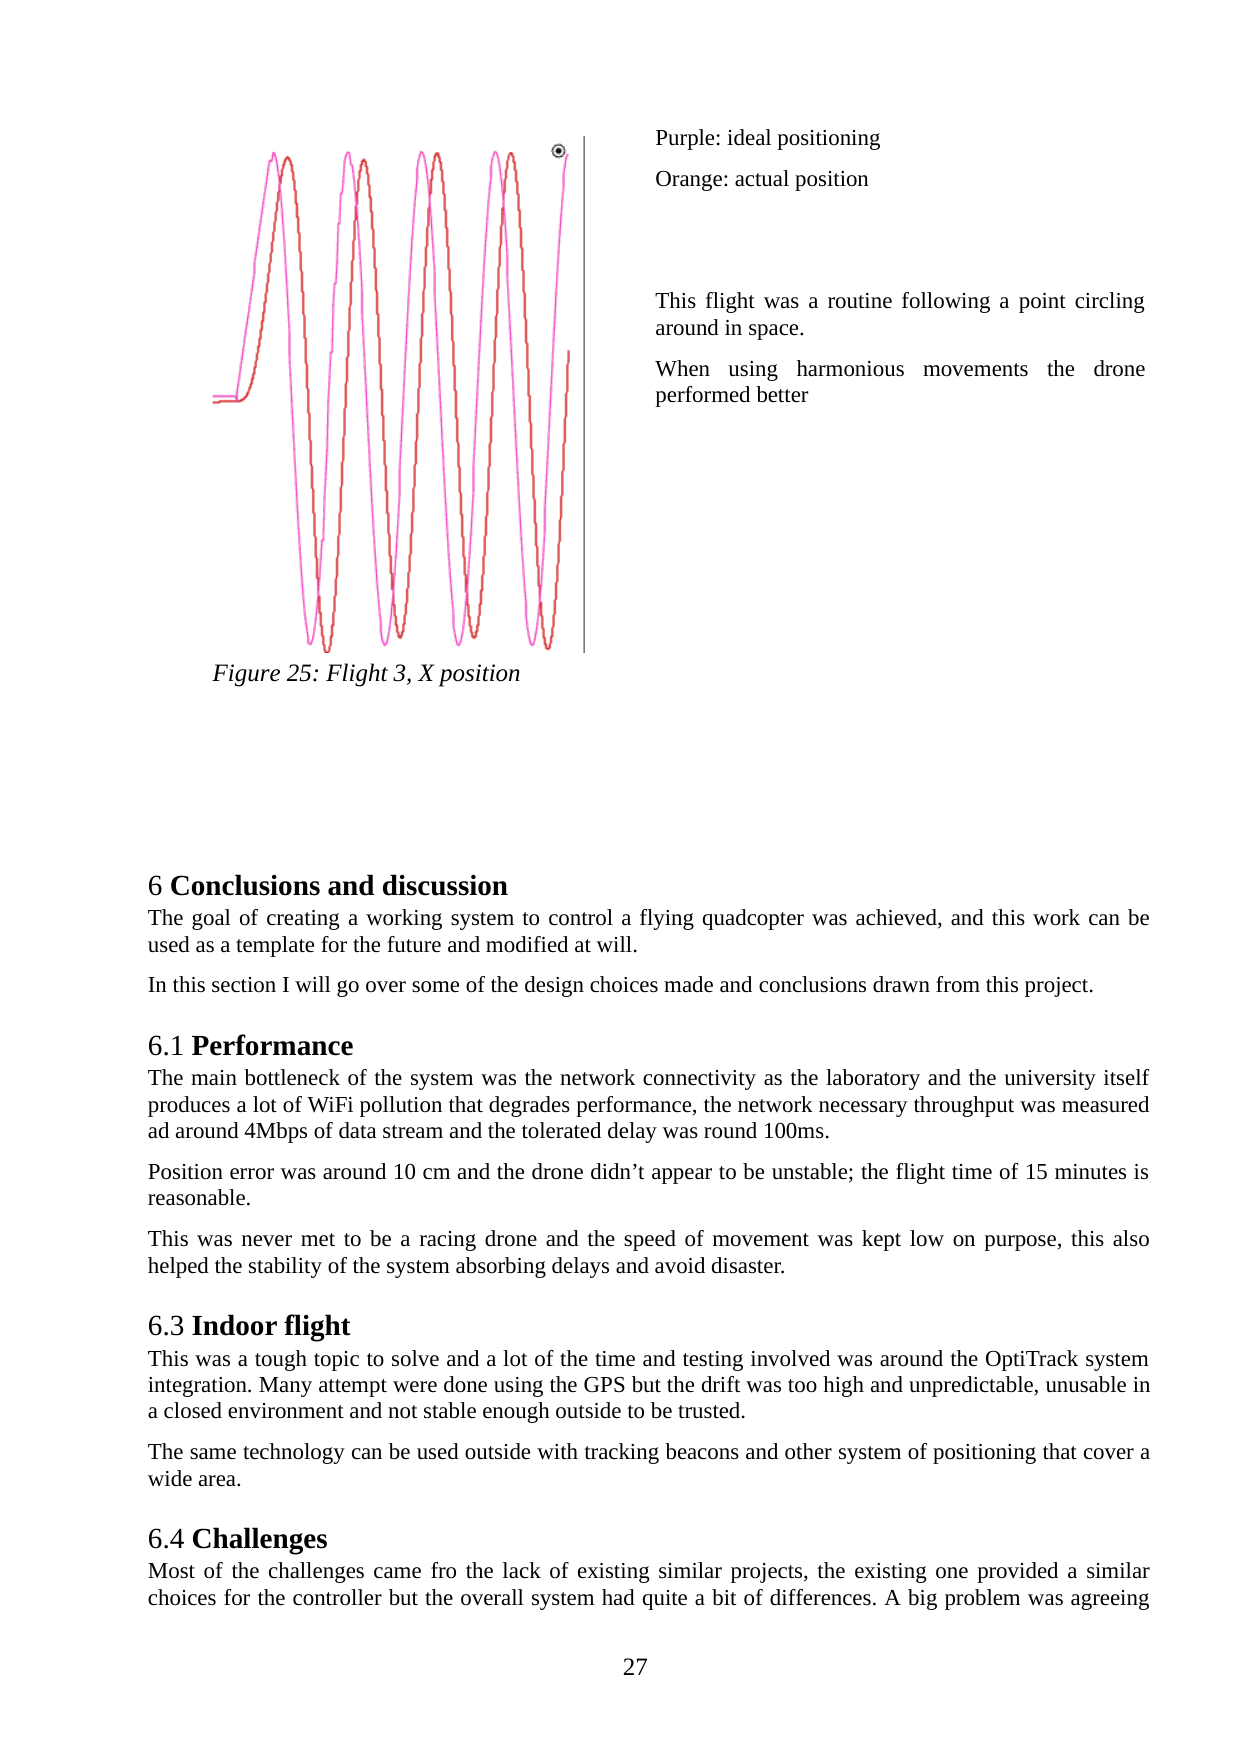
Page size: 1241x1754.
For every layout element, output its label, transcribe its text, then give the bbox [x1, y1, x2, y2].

list The main bottleneck of the system was the network connectivity as the laboratory and the university itself produces a lot of WiFi pollution that degrades performance, the network necessary throughput was measured ad around 4Mbps of data stream and the tolerated delay was round 100ms. [148, 1064, 1152, 1143]
subtitle 6.3 Indoor flight [148, 1308, 1152, 1342]
subtitle 6.1 Performance [148, 1028, 1152, 1061]
list Position error was around 10 cm and the drone didn’t appear to be unstable; the flight time of 15 minutes is reasonable. [148, 1158, 1152, 1211]
subtitle 6 Conclusions and discussion [100, 868, 1152, 901]
list In this section I will go over some of the design choices made and conclusions drawn from this project. [148, 972, 1152, 998]
list This was never met to be a racing drone and the speed of movement was kept low on purpose, this also helped the stability of the system absorbing delays and avoid disaster. [148, 1225, 1152, 1278]
list The same technology can be used outside with tracking beacons and other system of positioning that cover a wide area. [148, 1438, 1152, 1491]
table_cell [148, 118, 649, 750]
list The goal of creating a working system to control a flying quadcopter was achieved, and this work can be used as a template for the future and modified at will. [91, 904, 1152, 957]
list Most of the challenges came fro the lack of existing similar projects, the existing one provided a similar choices for the controller but the overall system had quite a bit of differences. A big problem was agreeing [91, 1558, 1152, 1610]
subtitle 6.4 Challenges [148, 1521, 1152, 1554]
list This was a tough topic to solve and a lot of the time and testing involved was around the OptiTrack system integration. Many attempt were done using the GPS but the drift was too high and unpredictable, unusable in a closed environment and not stable enough outside to be trusted. [148, 1345, 1152, 1424]
picture [212, 136, 585, 653]
table_cell Purple: ideal positioning Orange: actual position This flight was a routine following a point circling around in space. When using harmonious movements the drone performed better [650, 118, 1152, 750]
